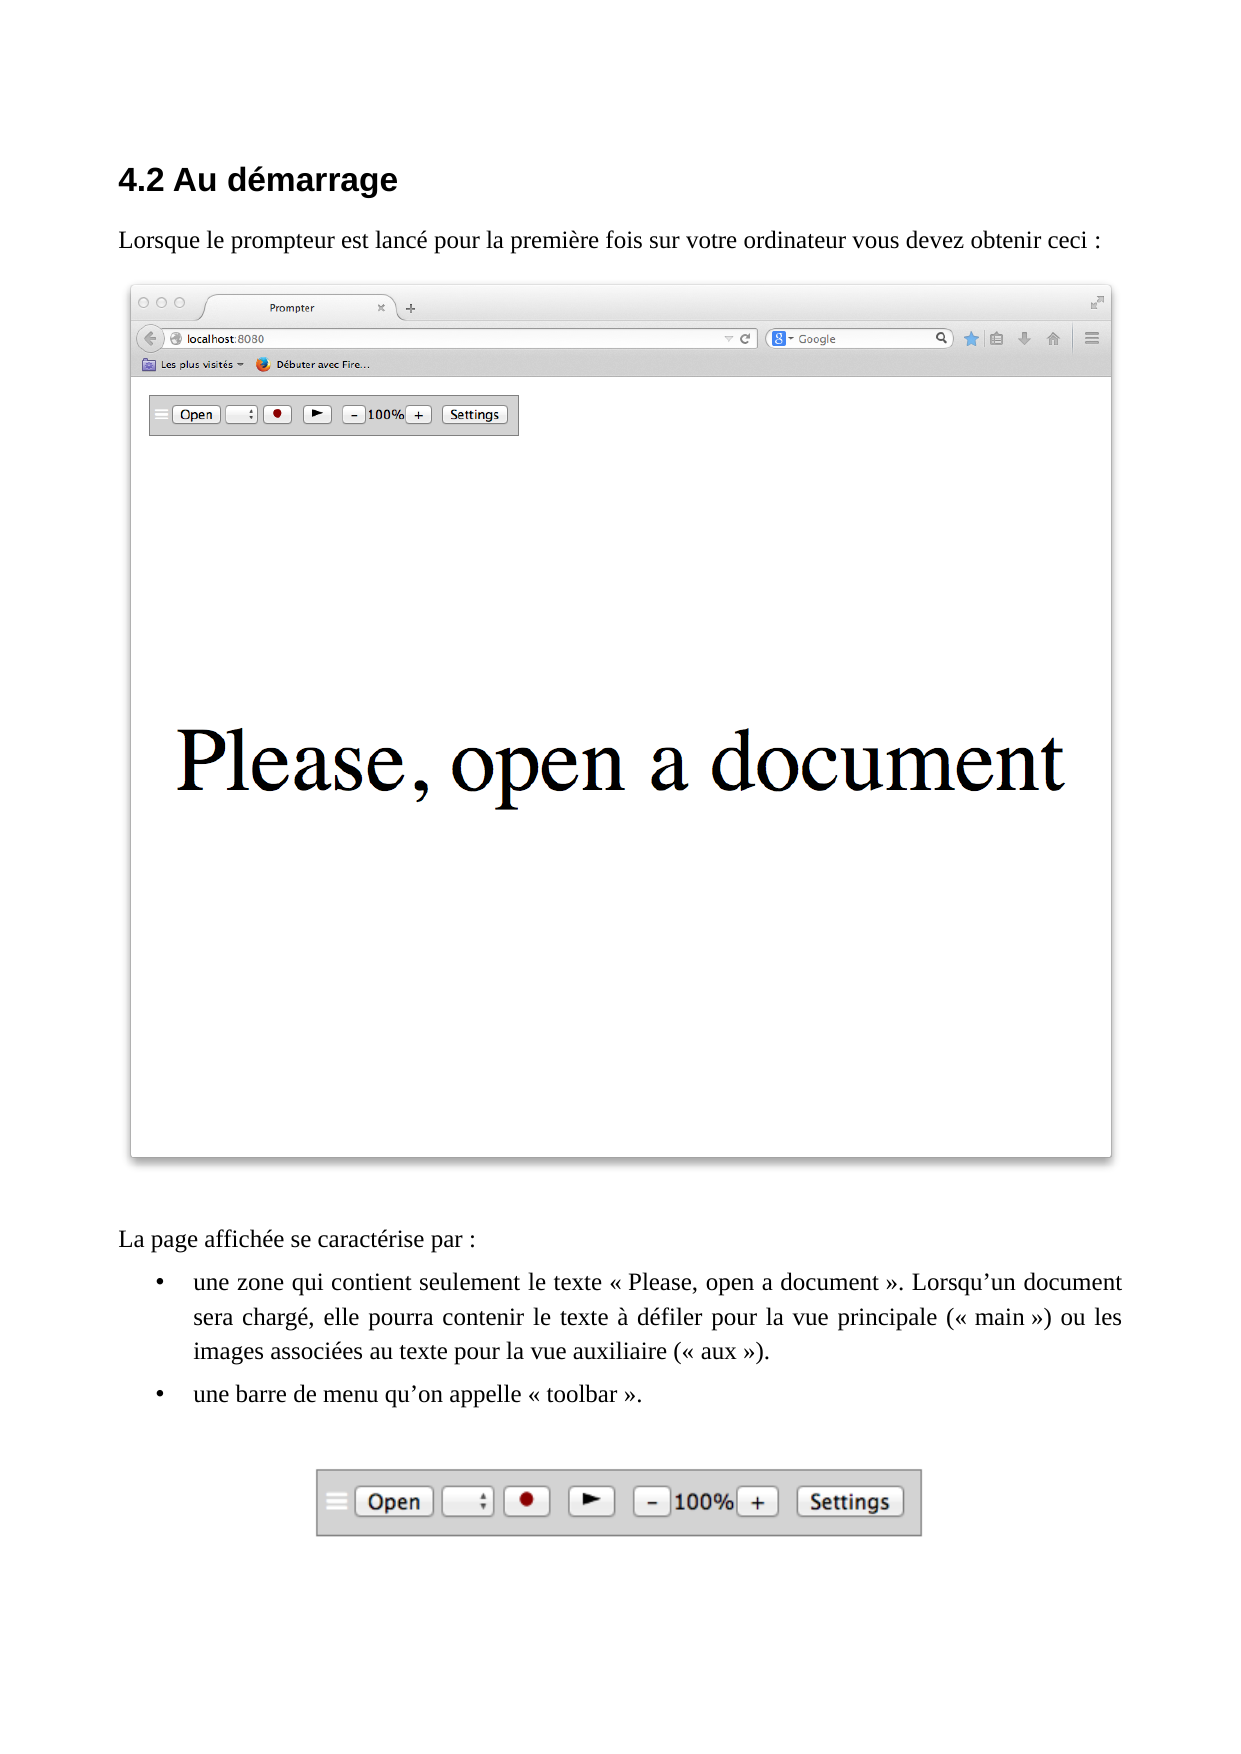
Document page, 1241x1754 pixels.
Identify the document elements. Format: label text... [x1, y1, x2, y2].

subtitle 4.2 Au démarrage [118, 159, 1122, 198]
list une barre de menu qu’on appelle « toolbar ». [156, 1379, 1122, 1408]
list une zone qui contient seulement le texte « Please, open a document ». Lorsqu’un document sera chargé, elle pourra contenir le texte à défiler pour la vue principale (« main ») ou les images associées au texte pour la vue auxiliaire (« aux »). [156, 1267, 1122, 1365]
text La page affichée se caractérise par : [118, 1224, 1122, 1253]
text Lorsque le prompteur est lancé pour la première fois sur votre ordinateur vous devez obtenir ceci : [118, 225, 1122, 253]
picture [309, 1463, 931, 1544]
picture [118, 276, 1123, 1175]
